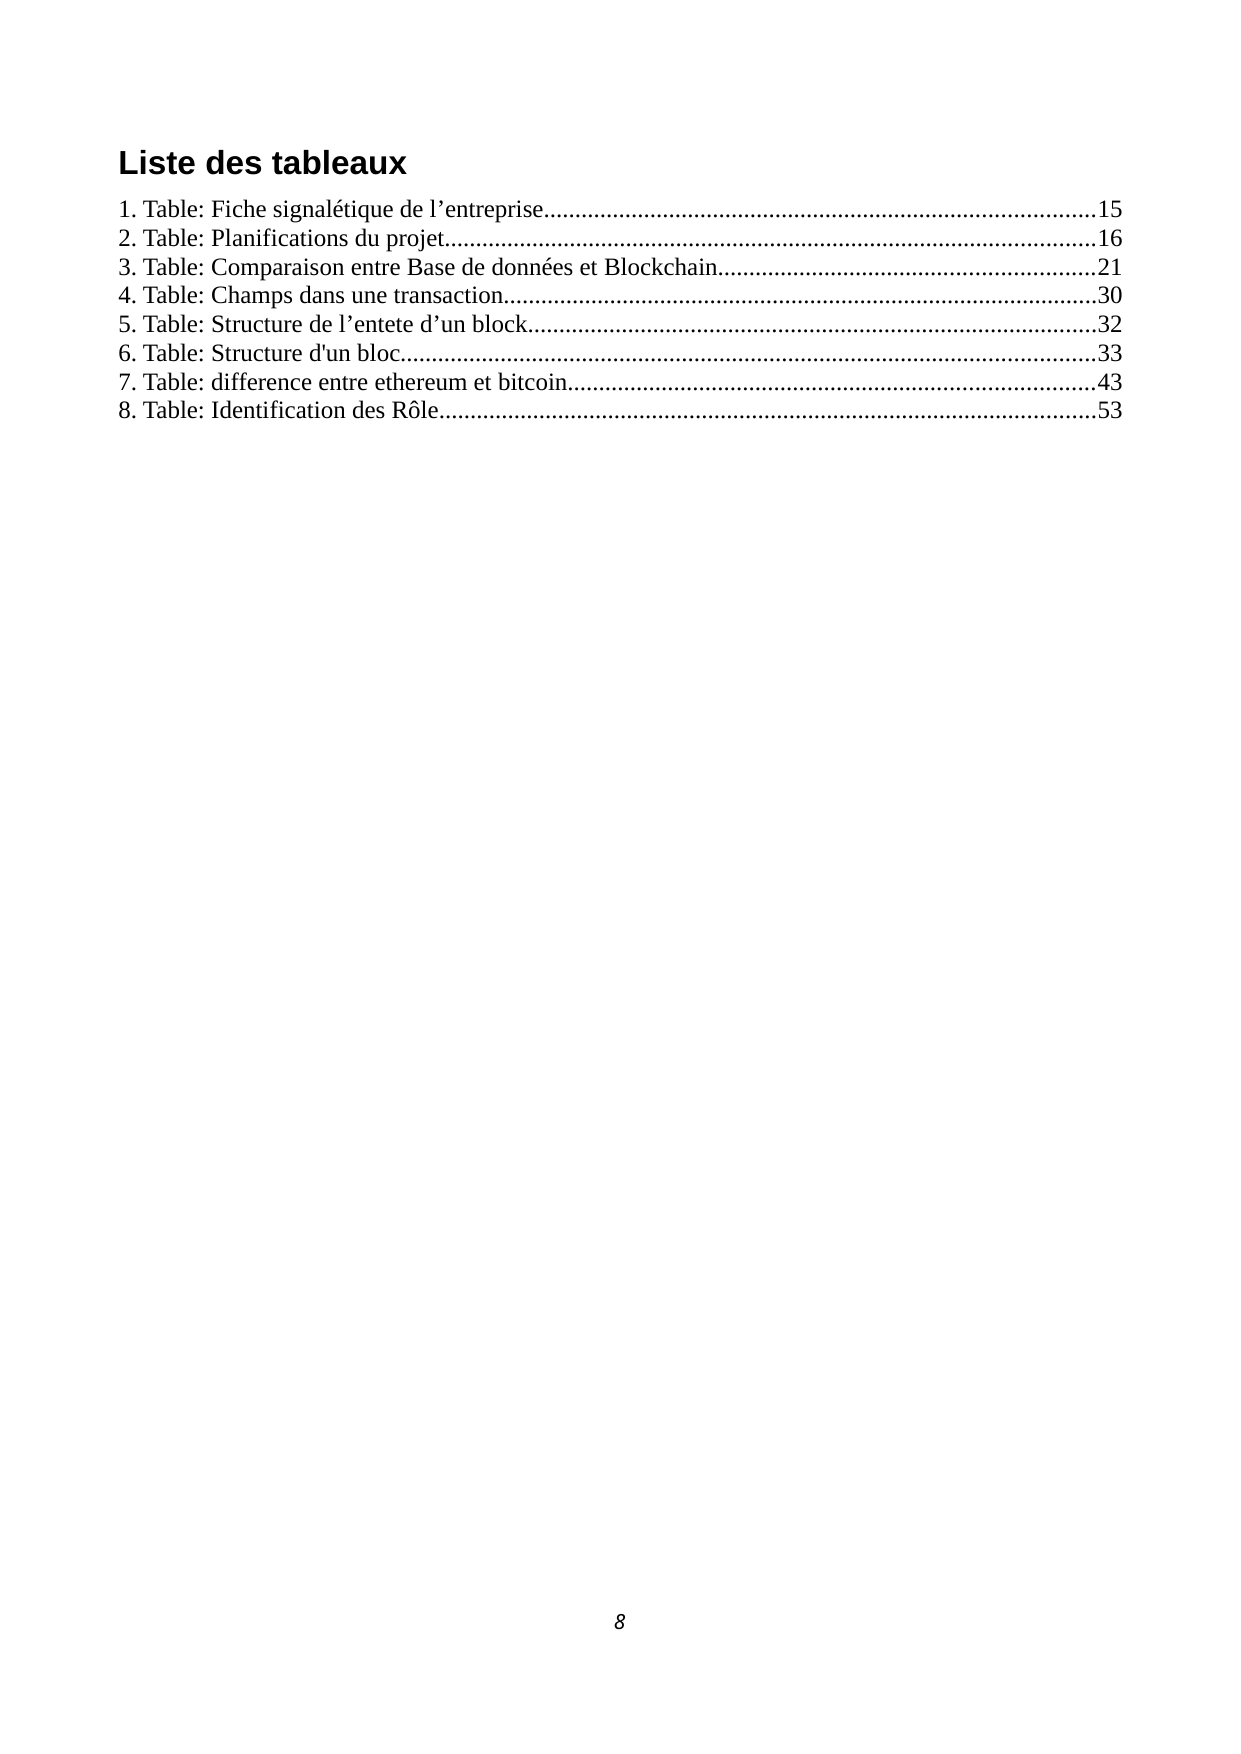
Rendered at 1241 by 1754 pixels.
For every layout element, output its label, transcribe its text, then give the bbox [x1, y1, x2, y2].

text 7. Table: difference entre ethereum et bitcoin 43 [118, 367, 1122, 395]
subtitle Liste des tableaux [118, 143, 1122, 182]
text 1. Table: Fiche signalétique de l’entreprise 15 [118, 194, 1122, 223]
text 4. Table: Champs dans une transaction 30 [118, 280, 1122, 309]
text 2. Table: Planifications du projet 16 [118, 223, 1122, 252]
text 3. Table: Comparaison entre Base de données et Blockchain 21 [118, 252, 1122, 280]
text 8. Table: Identification des Rôle 53 [118, 395, 1122, 424]
text 5. Table: Structure de l’entete d’un block 32 [118, 309, 1122, 338]
text 6. Table: Structure d'un bloc 33 [118, 338, 1122, 367]
